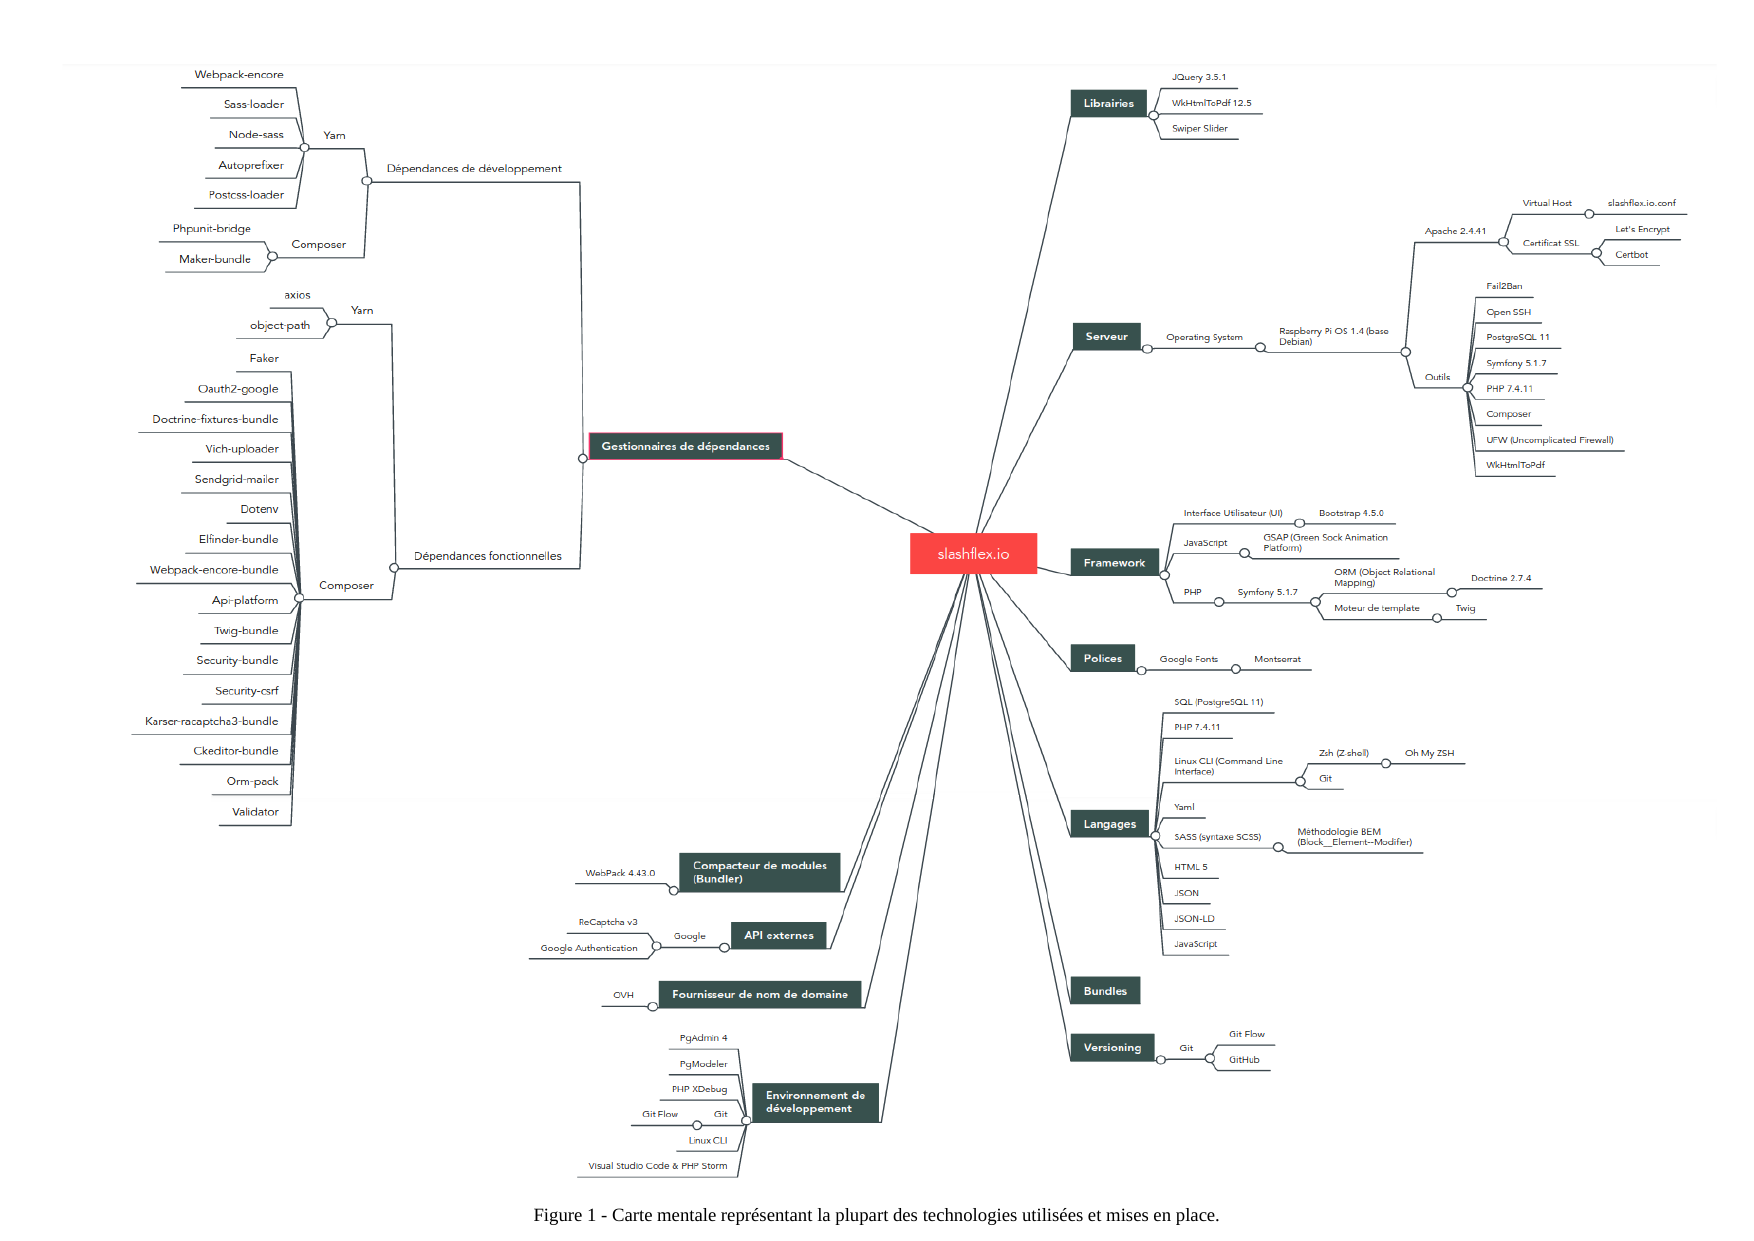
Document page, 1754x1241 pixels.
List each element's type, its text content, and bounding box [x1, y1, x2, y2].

text Figure 1 - Carte mentale représentant la plupart des technologies utilisées et mises en place. [4, 53, 1750, 1225]
picture [62, 64, 1717, 1204]
